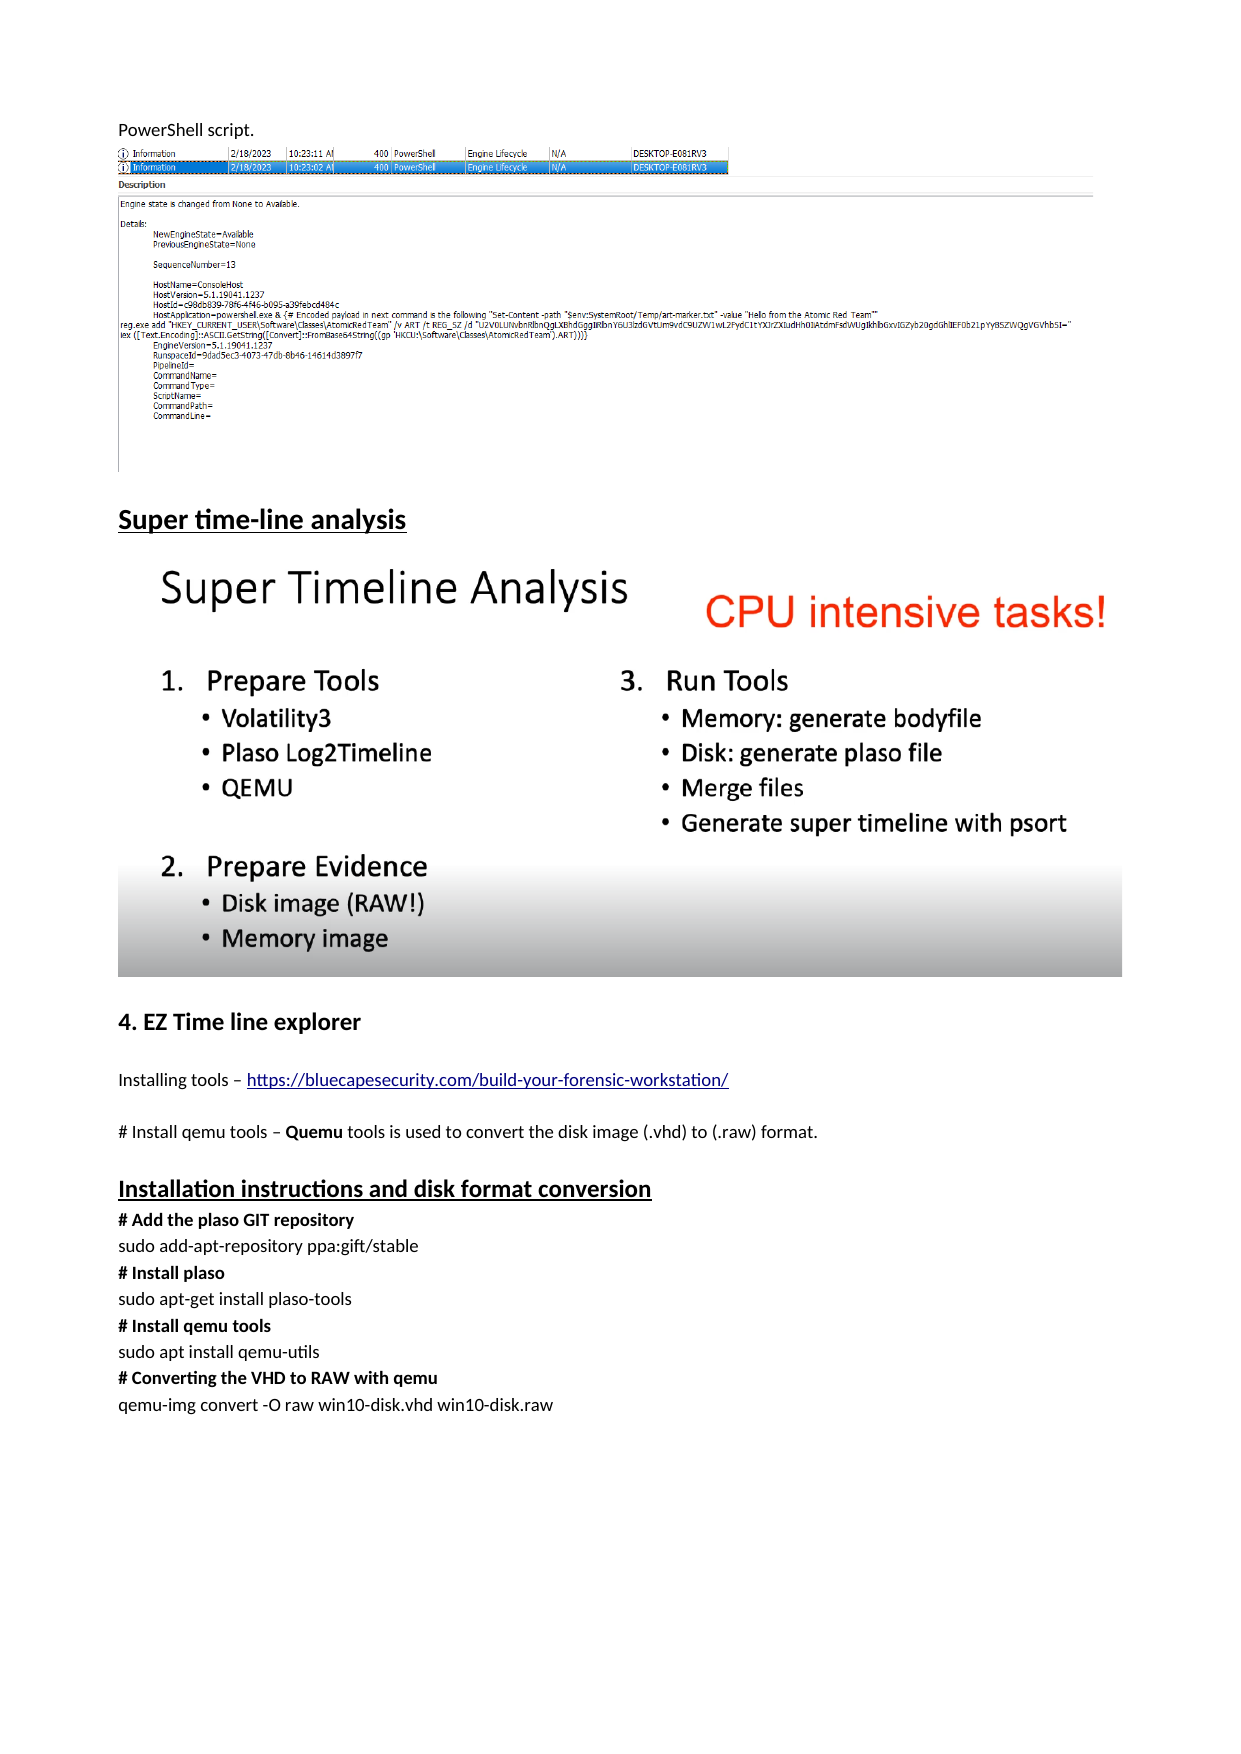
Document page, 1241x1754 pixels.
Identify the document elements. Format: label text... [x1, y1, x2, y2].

text sudo apt install qemu-utils [118, 1340, 1122, 1363]
text sudo add-apt-repository ppa:gift/stable [118, 1235, 1122, 1258]
text Installing tools – https://bluecapesecurity.com/build-your-forensic-workstation/ [118, 1068, 1122, 1091]
picture [118, 147, 1094, 472]
text # Install qemu tools [118, 1314, 1122, 1337]
text PowerShell script. [118, 118, 1122, 141]
text # Install qemu tools – Quemu tools is used to convert the disk image (.vhd) to (.raw) format. [118, 1121, 1122, 1143]
text # Converting the VHD to RAW with qemu [118, 1366, 1122, 1389]
text # Install plaso [118, 1261, 1122, 1284]
picture [118, 542, 1123, 977]
text qemu-img convert -O raw win10-disk.vhd win10-disk.raw [118, 1393, 1122, 1416]
text sudo apt-get install plaso-tools [118, 1287, 1122, 1310]
text Installation instructions and disk format conversion [118, 1173, 1122, 1204]
text 4. EZ Time line explorer [118, 1007, 1122, 1037]
text # Add the plaso GIT repository [118, 1208, 1122, 1231]
text Super time-line analysis [118, 501, 1122, 537]
